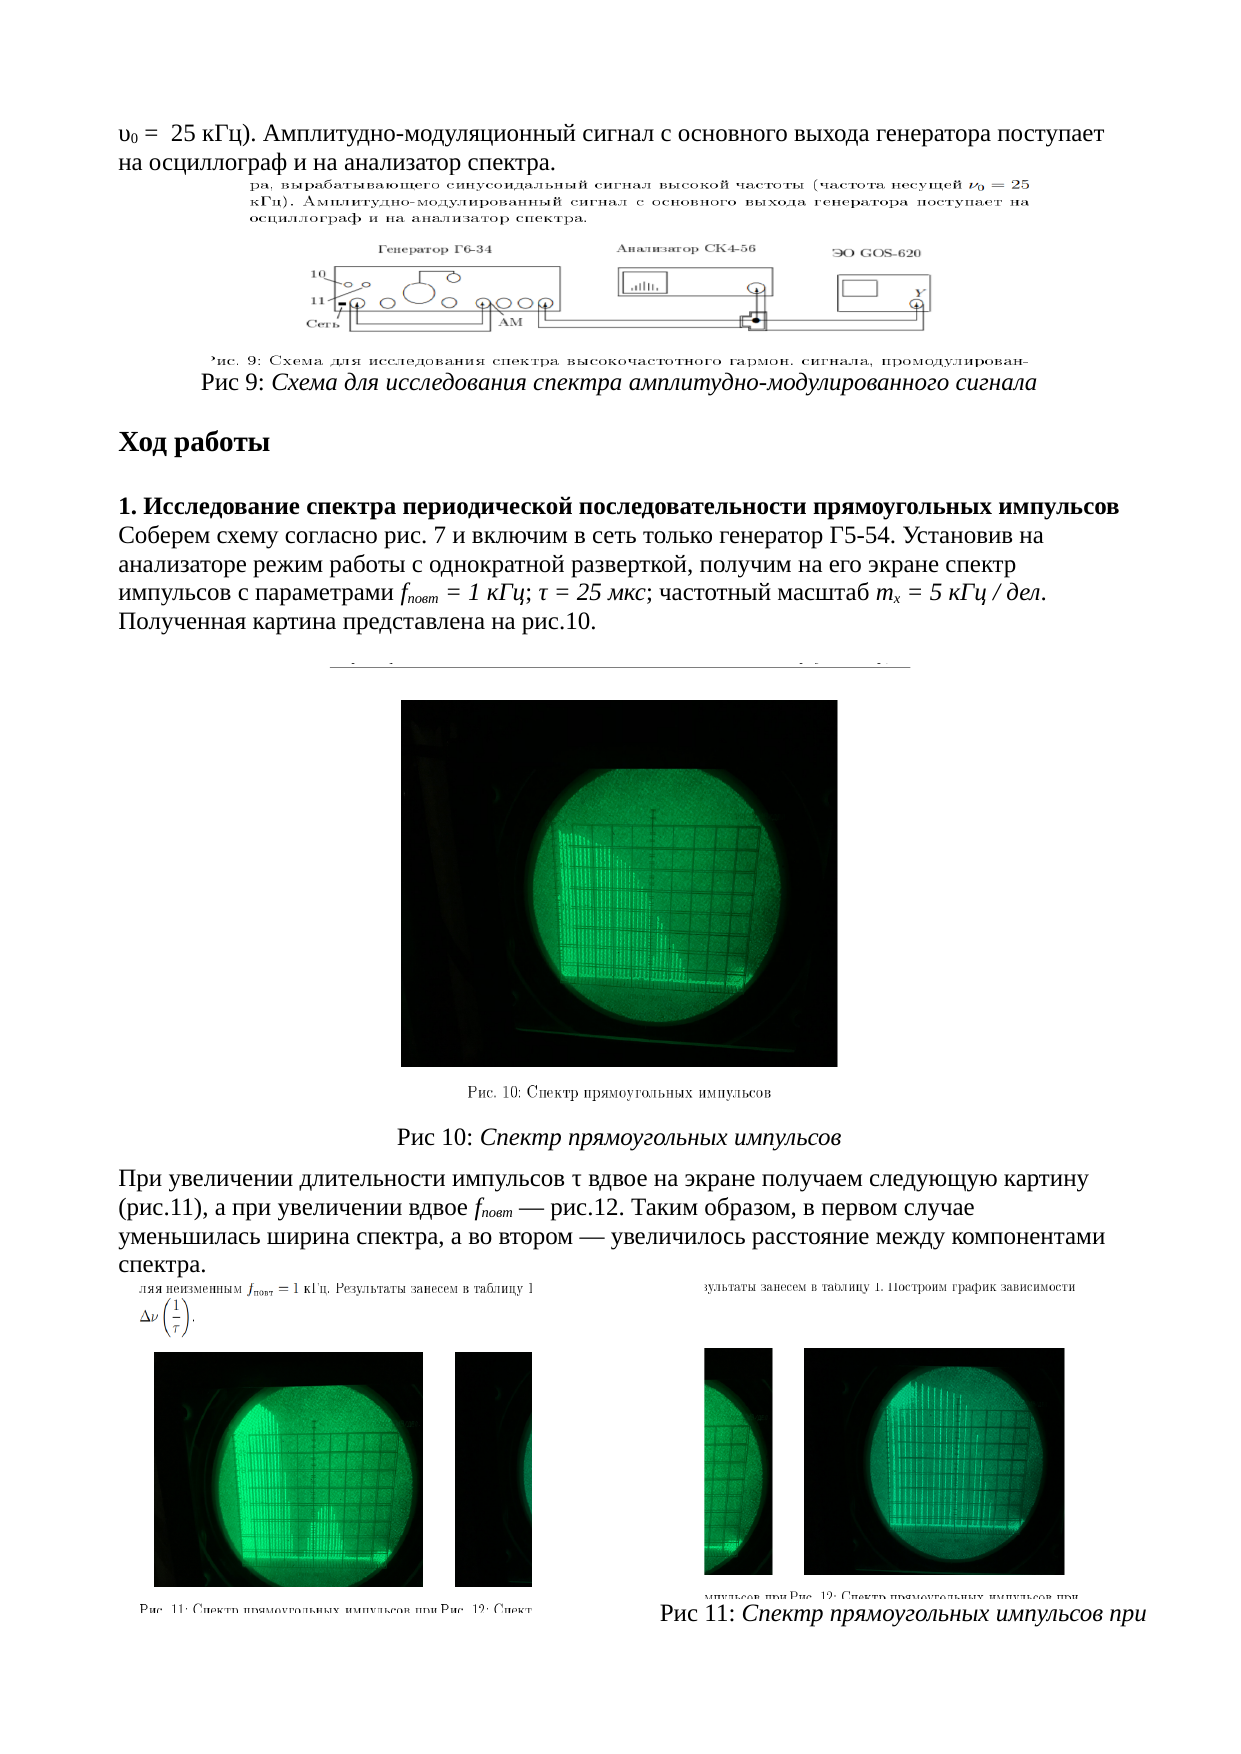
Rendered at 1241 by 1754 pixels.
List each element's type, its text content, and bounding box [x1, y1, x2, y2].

picture [113, 1283, 345, 1613]
picture [329, 663, 911, 1110]
text υ0 = 25 кГц). Амплитудно-модуляционный сигнал с основного выхода генератора поступает на осциллограф и на анализатор спектра. [118, 118, 1122, 176]
text Рис 9: Схема для исследования спектра амплитудно-модулированного сигнала [118, 367, 1122, 395]
text Ход работы [118, 424, 1122, 458]
picture [883, 1283, 1111, 1599]
picture [211, 175, 1029, 367]
text При увеличении длительности импульсов τ вдвое на экране получаем следующую картину (рис.11), а при увеличении вдвое fповт — рис.12. Таким образом, в первом случае уменьшилась ширина спектра, а во втором — увеличилось расстояние между компонентами спектра. [118, 1163, 1122, 1278]
text 1. Исследование спектра периодической последовательности прямоугольных импульсов [118, 491, 1122, 520]
text Рис 10: Спектр прямоугольных импульсов [118, 1122, 1122, 1151]
text Соберем схему согласно рис. 7 и включим в сеть только генератор Г5-54. Установив на анализаторе режим работы с однократной разверткой, получим на его экране спектр импульсов с параметрами fповт = 1 кГц; τ = 25 мкс; частотный масштаб mx = 5 кГц / дел. Полученная картина представлена на рис.10. [118, 520, 1122, 635]
table_header Рис 11: Спектр прямоугольных импульсов при τ = 50мкс [24, 1278, 621, 1633]
table_header Рис 12: Спектр прямоугольных импульсов при fповт = 2 кГц [621, 1278, 1194, 1633]
